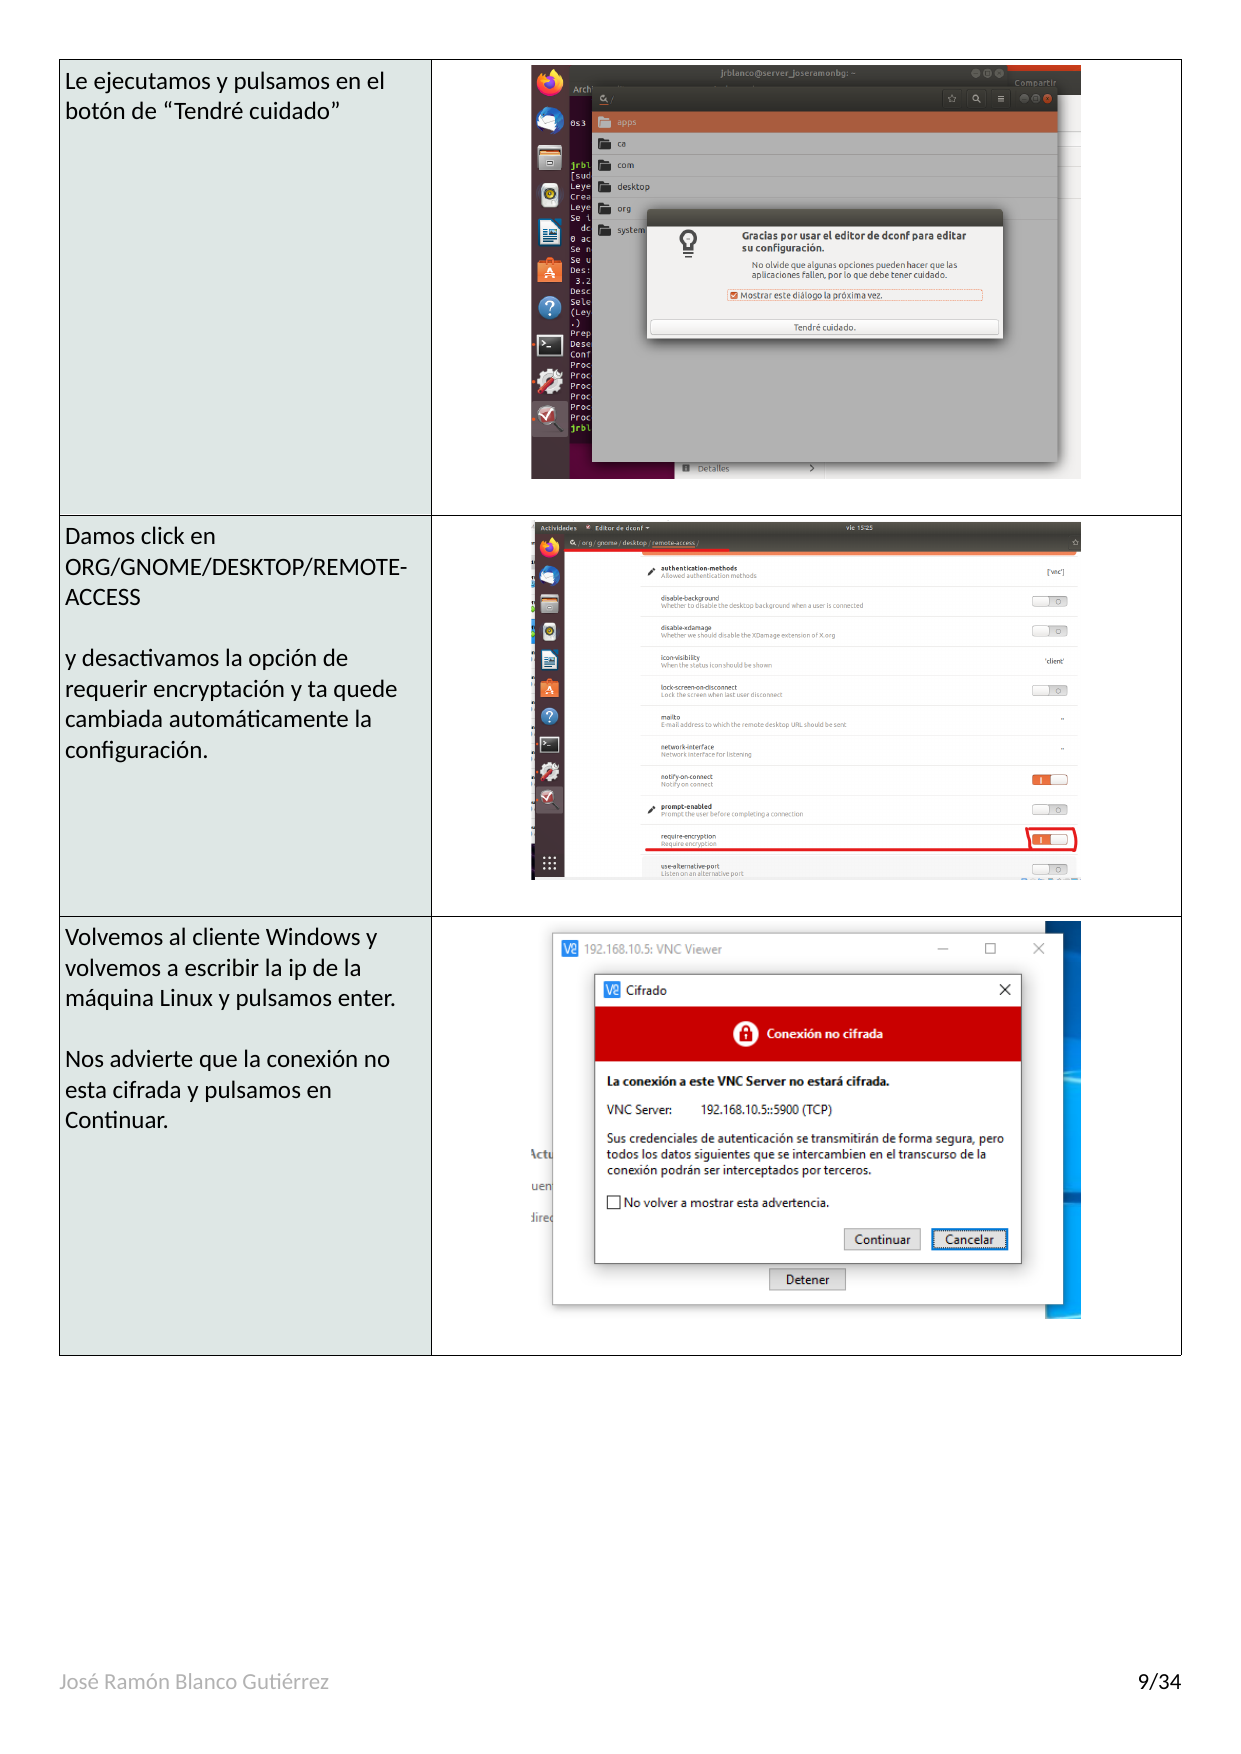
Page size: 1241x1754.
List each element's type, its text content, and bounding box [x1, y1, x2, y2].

table_cell [432, 60, 1181, 514]
table_cell Volvemos al cliente Windows y volvemos a escribir la ip de la máquina Linux y pulsamos enter. Nos advierte que la conexión no esta cifrada y pulsamos en Continuar. [60, 917, 431, 1355]
table_cell Le ejecutamos y pulsamos en el botón de “Tendré cuidado” [60, 60, 431, 514]
picture [1066, 1183, 1081, 1187]
picture [531, 65, 1081, 479]
table_cell [432, 917, 1181, 1355]
table_cell Damos click en ORG/GNOME/DESKTOP/REMOTE-ACCESS y desactivamos la opción de requerir encryptación y ta quede cambiada automáticamente la configuración. [60, 516, 431, 916]
picture [531, 921, 1081, 1319]
picture [531, 520, 1081, 880]
table_cell [432, 516, 1181, 916]
